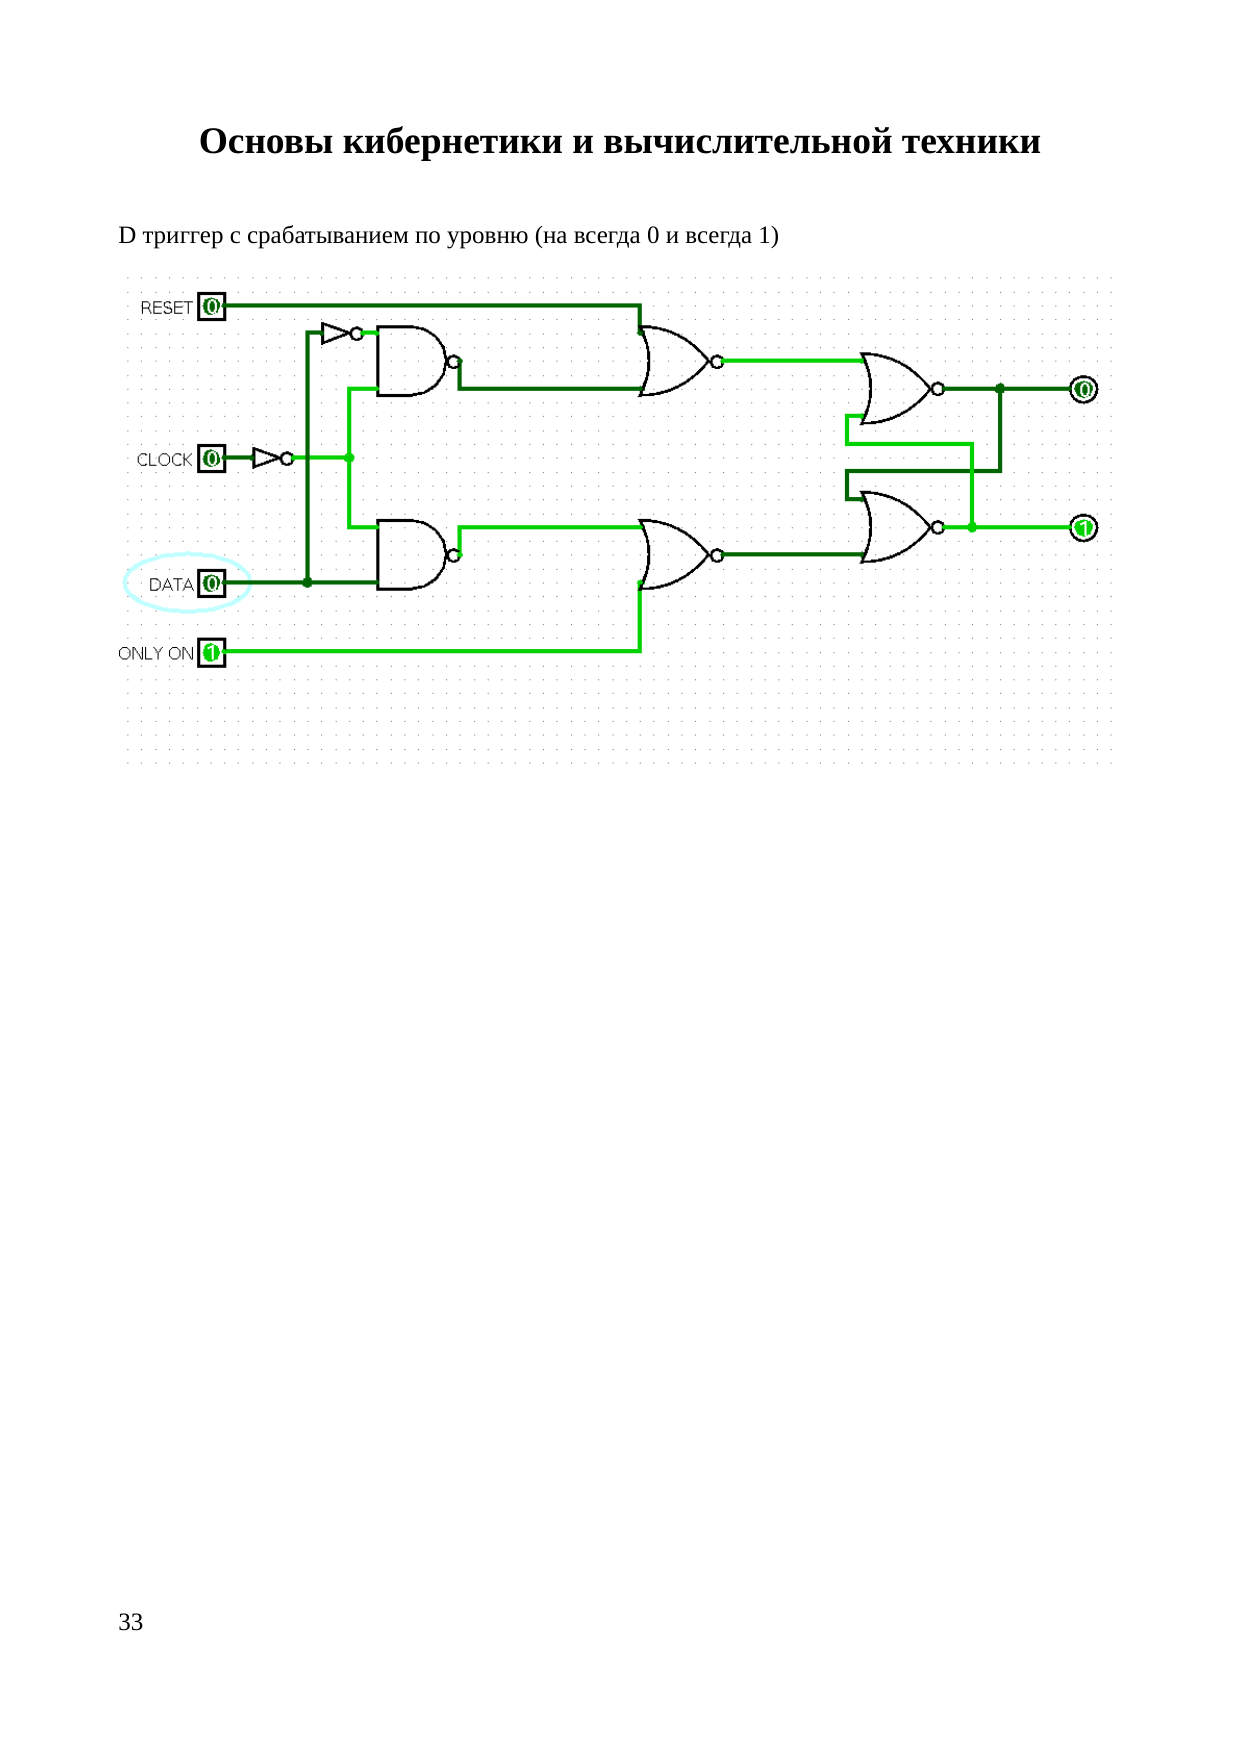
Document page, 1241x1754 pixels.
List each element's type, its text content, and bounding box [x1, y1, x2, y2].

picture [118, 268, 1123, 773]
text D триггер с срабатыванием по уровню (на всегда 0 и всегда 1) [118, 221, 1122, 249]
